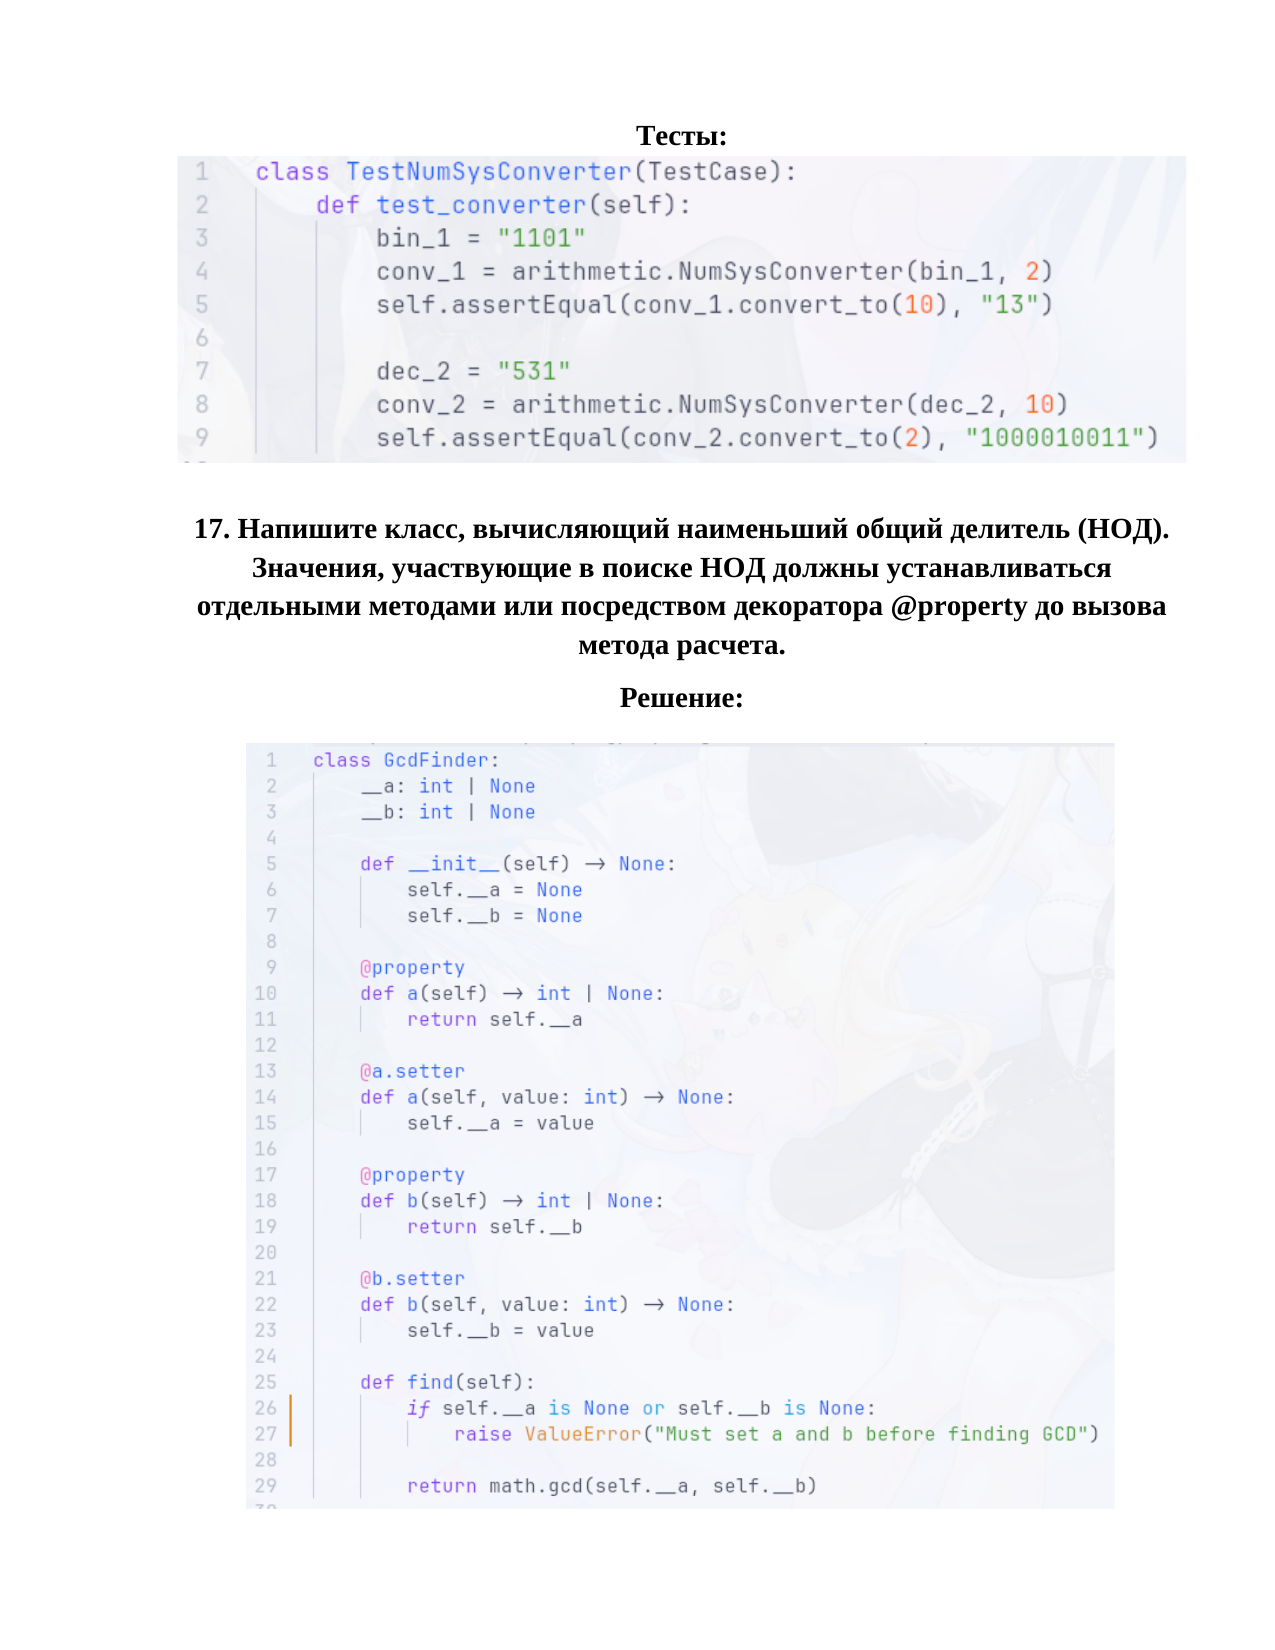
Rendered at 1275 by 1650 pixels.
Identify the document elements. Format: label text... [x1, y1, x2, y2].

picture [177, 156, 1187, 463]
text 17. Напишите класс, вычисляющий наименьший общий делитель (НОД). Значения, участвующие в поиске НОД должны устанавливаться отдельными методами или посредством декоратора @property до вызова метода расчета. [177, 511, 1186, 661]
text Тесты: [177, 118, 1186, 152]
picture [246, 743, 1115, 1509]
text Решение: [177, 680, 1186, 714]
